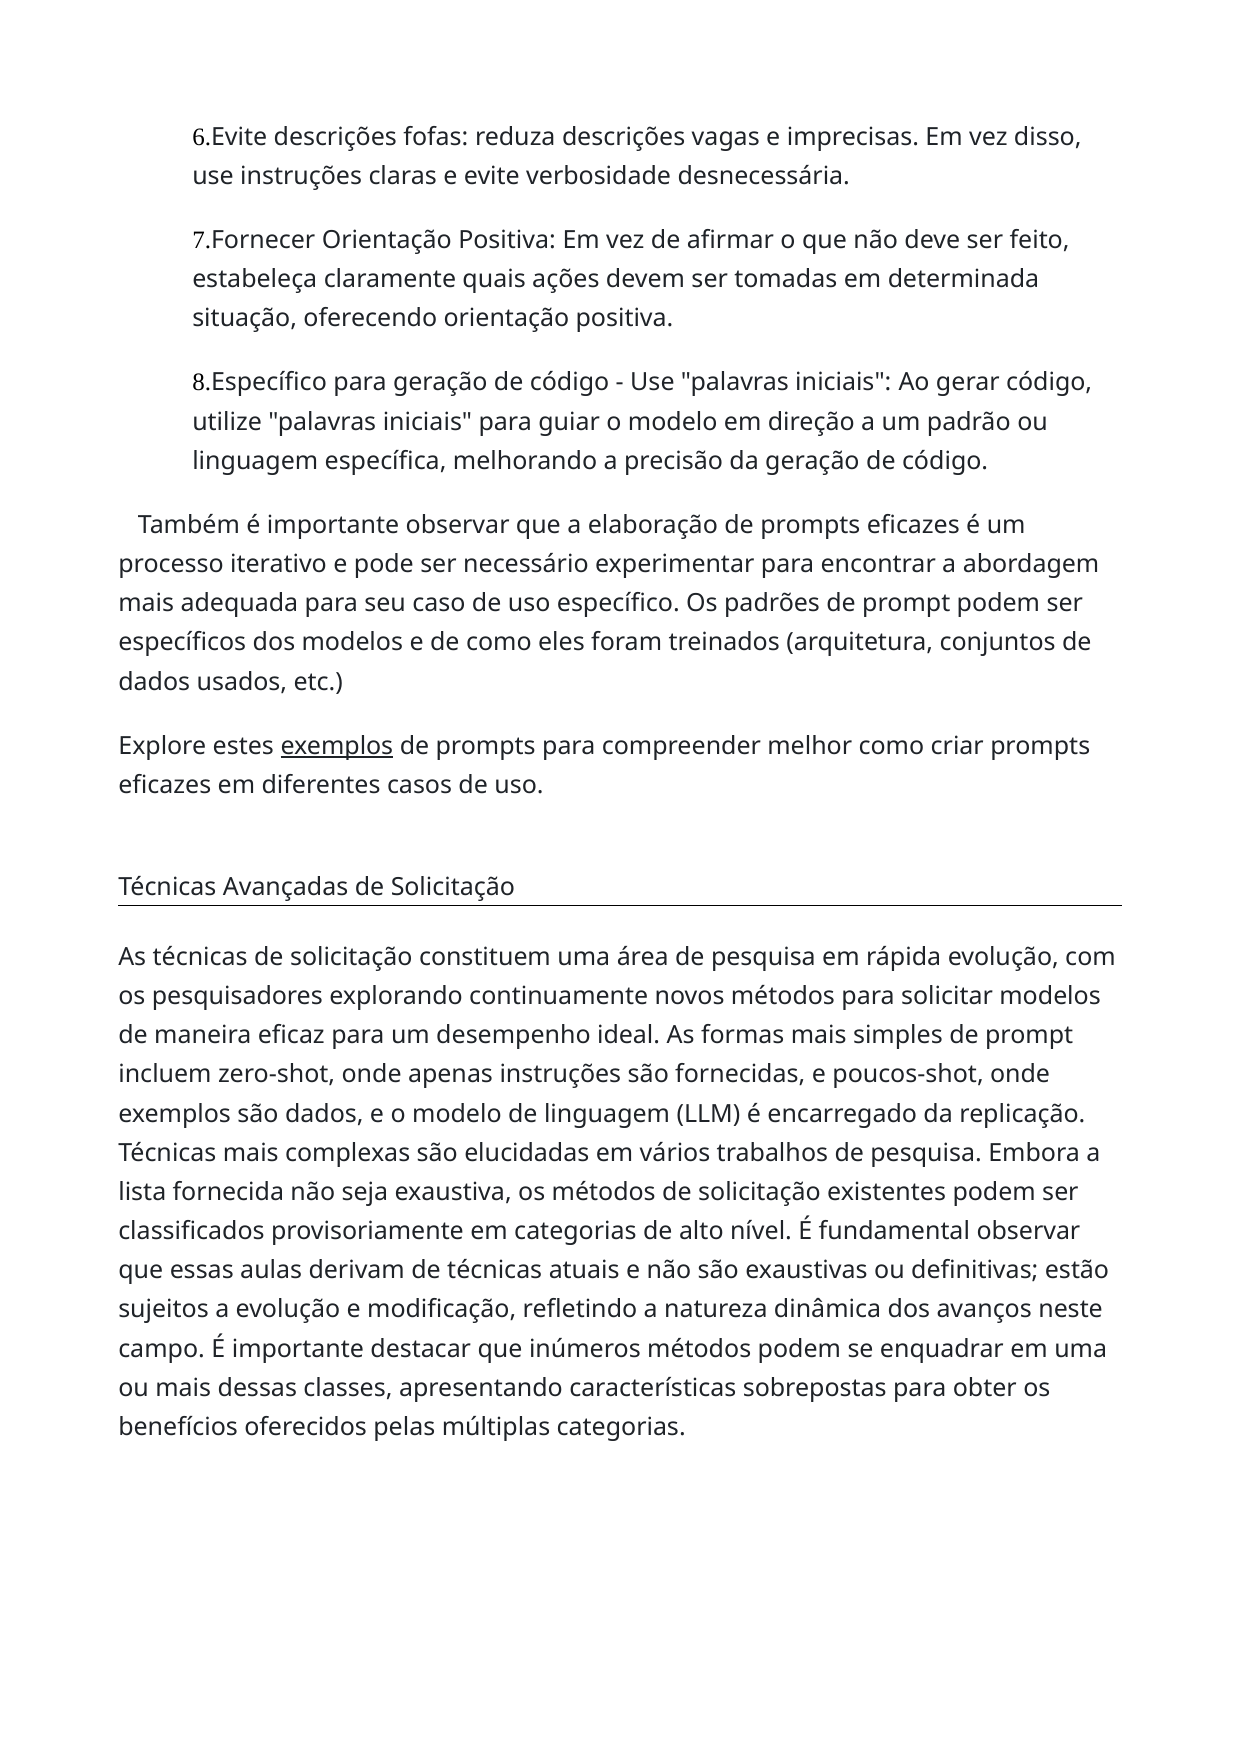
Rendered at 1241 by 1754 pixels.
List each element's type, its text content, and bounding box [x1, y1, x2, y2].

text As técnicas de solicitação constituem uma área de pesquisa em rápida evolução, com os pesquisadores explorando continuamente novos métodos para solicitar modelos de maneira eficaz para um desempenho ideal. As formas mais simples de prompt incluem zero-shot, onde apenas instruções são fornecidas, e poucos-shot, onde exemplos são dados, e o modelo de linguagem (LLM) é encarregado da replicação. Técnicas mais complexas são elucidadas em vários trabalhos de pesquisa. Embora a lista fornecida não seja exaustiva, os métodos de solicitação existentes podem ser classificados provisoriamente em categorias de alto nível. É fundamental observar que essas aulas derivam de técnicas atuais e não são exaustivas ou definitivas; estão sujeitos a evolução e modificação, refletindo a natureza dinâmica dos avanços neste campo. É importante destacar que inúmeros métodos podem se enquadrar em uma ou mais dessas classes, apresentando características sobrepostas para obter os benefícios oferecidos pelas múltiplas categorias. [118, 939, 1122, 1443]
text Explore estes exemplos de prompts para compreender melhor como criar prompts eficazes em diferentes casos de uso. [118, 727, 1122, 801]
list Fornecer Orientação Positiva: Em vez de afirmar o que não deve ser feito, estabeleça claramente quais ações devem ser tomadas em determinada situação, oferecendo orientação positiva. [118, 221, 1122, 334]
list Evite descrições fofas: reduza descrições vagas e imprecisas. Em vez disso, use instruções claras e evite verbosidade desnecessária. [118, 118, 1122, 191]
subtitle Técnicas Avançadas de Solicitação [118, 868, 1122, 905]
text 💡Também é importante observar que a elaboração de prompts eficazes é um processo iterativo e pode ser necessário experimentar para encontrar a abordagem mais adequada para seu caso de uso específico. Os padrões de prompt podem ser específicos dos modelos e de como eles foram treinados (arquitetura, conjuntos de dados usados, etc.) [118, 506, 1122, 697]
list Específico para geração de código - Use "palavras iniciais": Ao gerar código, utilize "palavras iniciais" para guiar o modelo em direção a um padrão ou linguagem específica, melhorando a precisão da geração de código. [118, 364, 1122, 476]
